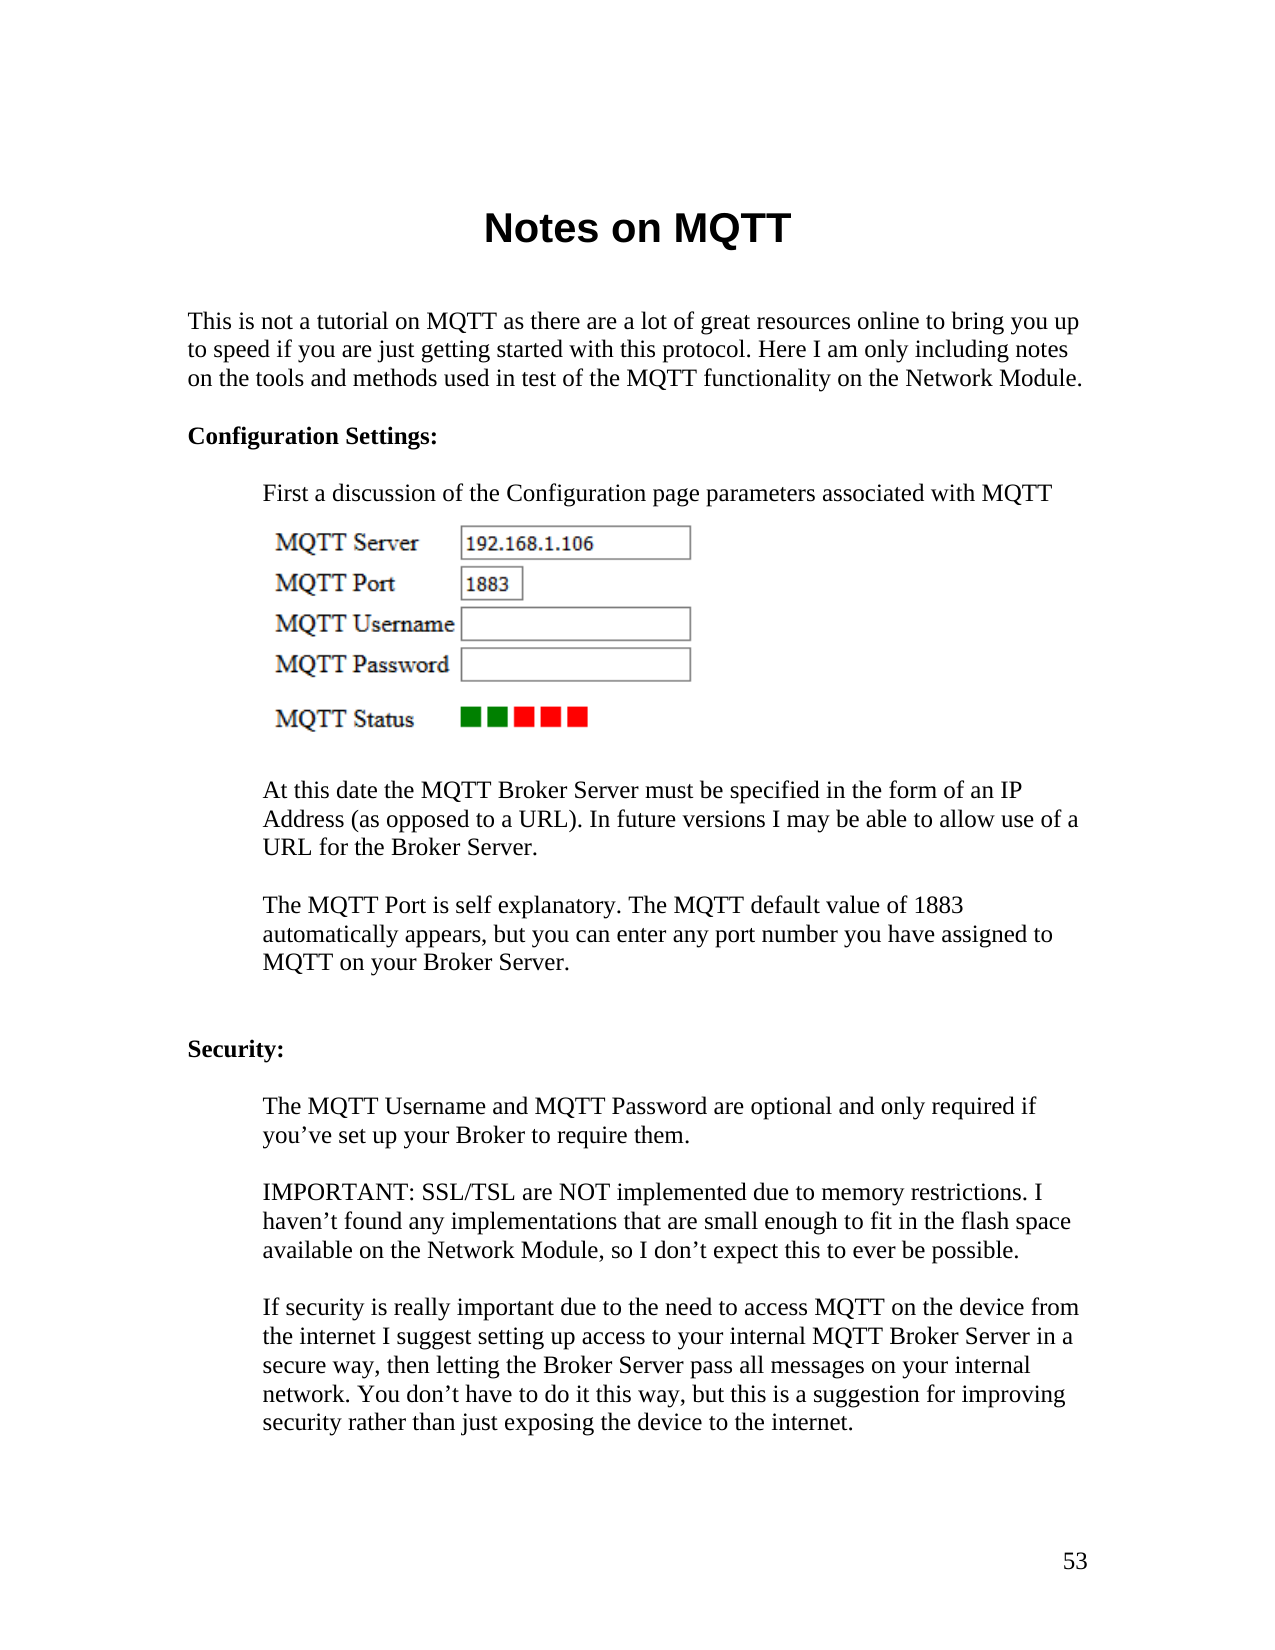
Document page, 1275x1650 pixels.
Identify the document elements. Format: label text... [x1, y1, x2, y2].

picture [262, 507, 718, 746]
text This is not a tutorial on MQTT as there are a lot of great resources online to bring you up to speed if you are just getting started with this protocol. Here I am only including notes on the tools and methods used in test of the MQTT functionality on the Network Module. [187, 306, 1087, 392]
text IMPORTANT: SSL/TSL are NOT implemented due to memory restrictions. I haven’t found any implementations that are small enough to fit in the flash space available on the Network Module, so I don’t expect this to ever be possible. [262, 1177, 1087, 1264]
text The MQTT Username and MQTT Password are optional and only required if you’ve set up your Broker to require them. [262, 1091, 1087, 1149]
subtitle Notes on MQTT [187, 204, 1087, 252]
text Configuration Settings: [187, 421, 1087, 449]
text If security is really important due to the need to access MQTT on the device from the internet I suggest setting up access to your internal MQTT Broker Server in a secure way, then letting the Broker Server pass all messages on your internal network. You don’t have to do it this way, but this is a suggestion for improving security rather than just exposing the device to the internet. [262, 1292, 1087, 1436]
text Security: [187, 1034, 1087, 1062]
text First a discussion of the Configuration page parameters associated with MQTT [262, 478, 1087, 507]
text The MQTT Port is self explanatory. The MQTT default value of 1883 automatically appears, but you can enter any port number you have assigned to MQTT on your Broker Server. [262, 890, 1087, 976]
text At this date the MQTT Broker Server must be specified in the form of an IP Address (as opposed to a URL). In future versions I may be able to allow use of a URL for the Broker Server. [262, 775, 1087, 861]
